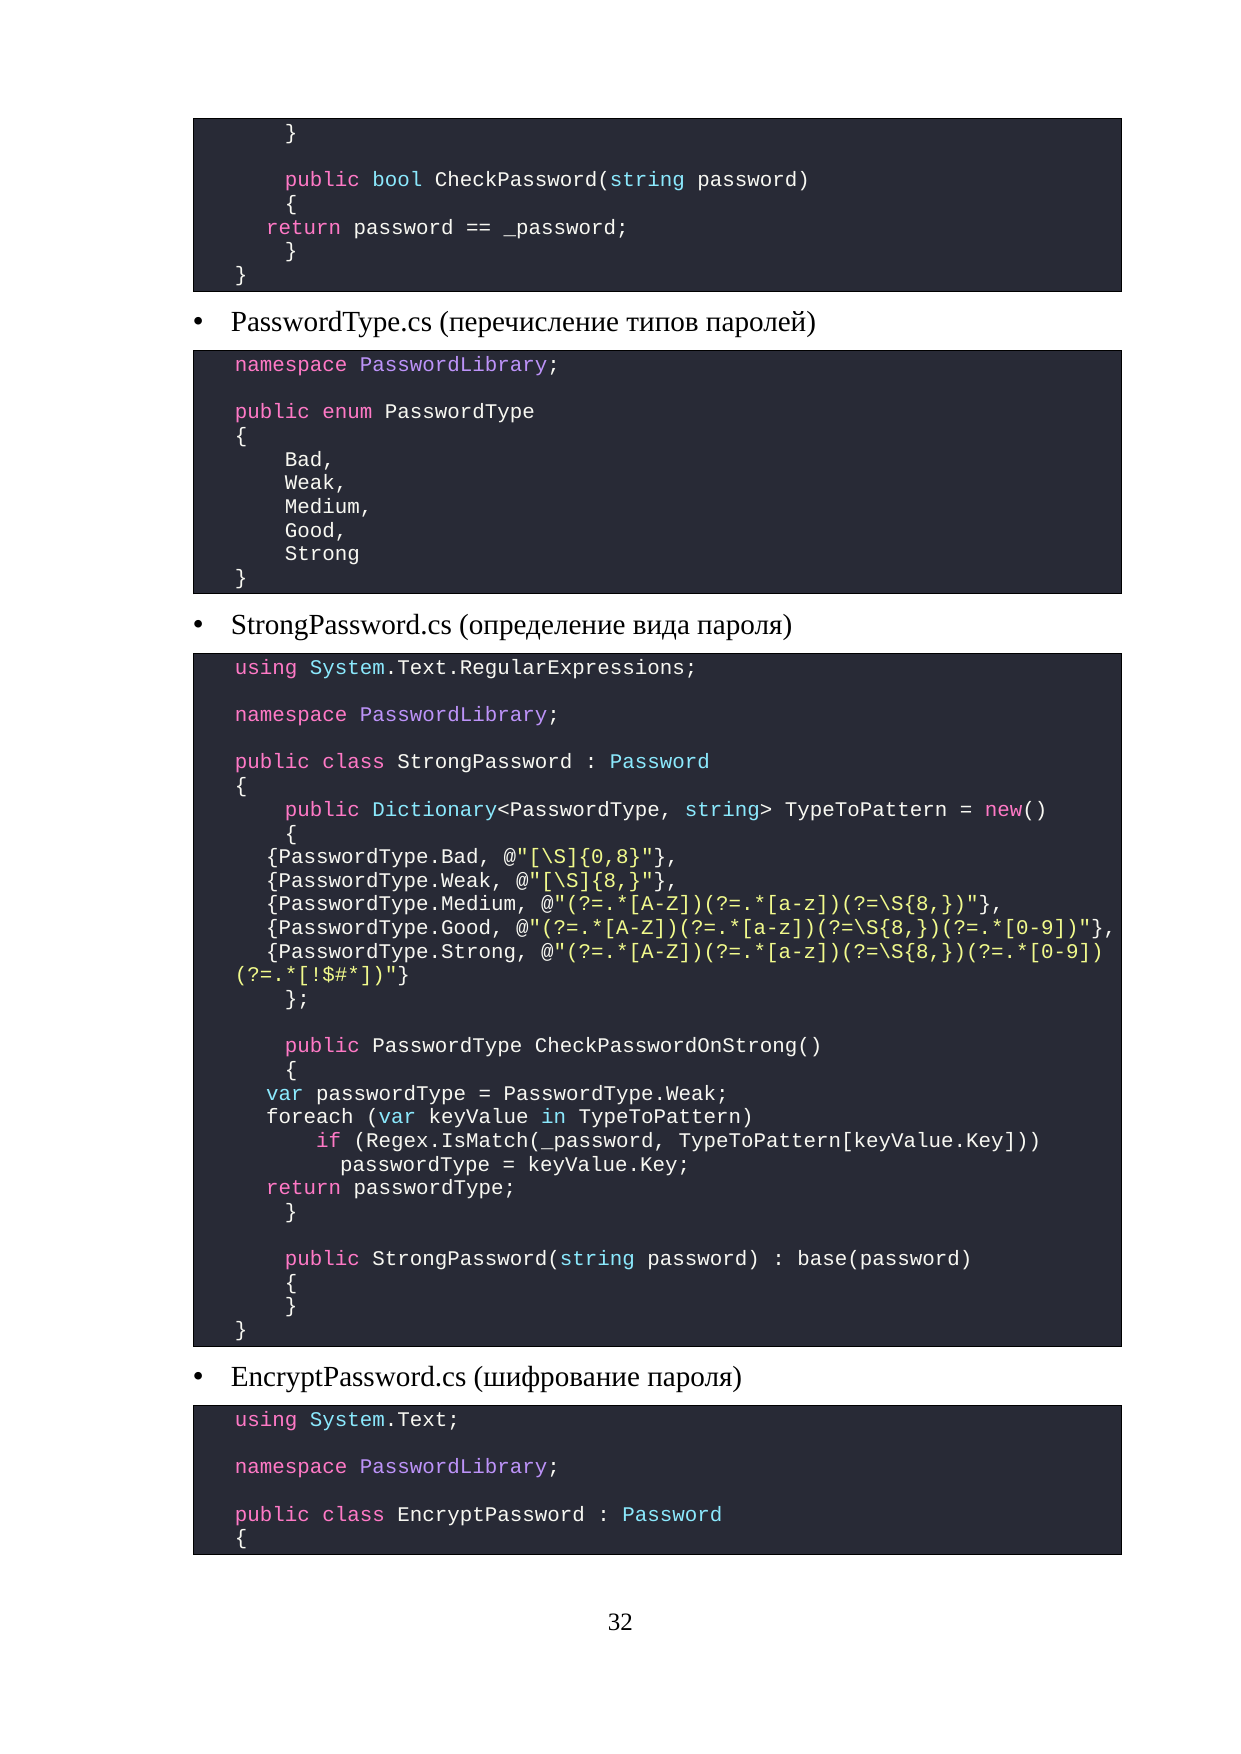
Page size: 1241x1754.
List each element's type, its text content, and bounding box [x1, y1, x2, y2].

list } [194, 1315, 1121, 1346]
list namespace PasswordLibrary; [194, 351, 1121, 374]
list } [194, 1197, 1121, 1221]
list }; [194, 984, 1121, 1008]
list Bad, [194, 445, 1121, 468]
list public class StrongPassword : Password [194, 748, 1121, 771]
list {PasswordType.Strong, @"(?=.*[A-Z])(?=.*[a-z])(?=\S{8,})(?=.*[0-9])(?=.*[!$#*])"} [194, 937, 1121, 984]
list { [194, 1523, 1121, 1554]
list foreach (var keyValue in TypeToPattern) [194, 1102, 1121, 1126]
list EncryptPassword.cs (шифрование пароля) [193, 1359, 1122, 1393]
list public Dictionary<PasswordType, string> TypeToPattern = new() [194, 795, 1121, 818]
list {PasswordType.Weak, @"[\S]{8,}"}, [194, 866, 1121, 889]
list return passwordType; [194, 1173, 1121, 1197]
list namespace PasswordLibrary; [194, 1452, 1121, 1476]
list PasswordType.cs (перечисление типов паролей) [193, 304, 1122, 338]
list public StrongPassword(string password) : base(password) [194, 1244, 1121, 1268]
list { [194, 1055, 1121, 1079]
list var passwordType = PasswordType.Weak; [194, 1079, 1121, 1102]
list Weak, [194, 468, 1121, 492]
list { [194, 1268, 1121, 1291]
list } [194, 119, 1121, 142]
list { [194, 421, 1121, 445]
list { [194, 771, 1121, 795]
list using System.Text.RegularExpressions; [194, 654, 1121, 677]
list Medium, [194, 492, 1121, 516]
list } [194, 236, 1121, 260]
list } [194, 563, 1121, 593]
list using System.Text; [194, 1406, 1121, 1429]
list Good, [194, 516, 1121, 539]
list public bool CheckPassword(string password) [194, 165, 1121, 189]
list public PasswordType CheckPasswordOnStrong() [194, 1031, 1121, 1055]
list StrongPassword.cs (определение вида пароля) [193, 607, 1122, 641]
list public enum PasswordType [194, 397, 1121, 421]
list { [194, 818, 1121, 842]
list Strong [194, 539, 1121, 563]
list {PasswordType.Good, @"(?=.*[A-Z])(?=.*[a-z])(?=\S{8,})(?=.*[0-9])"}, [194, 913, 1121, 937]
list namespace PasswordLibrary; [194, 700, 1121, 724]
list return password == _password; [194, 213, 1121, 236]
list } [194, 260, 1121, 291]
list { [194, 189, 1121, 213]
list public class EncryptPassword : Password [194, 1500, 1121, 1523]
list {PasswordType.Medium, @"(?=.*[A-Z])(?=.*[a-z])(?=\S{8,})"}, [194, 889, 1121, 913]
list } [194, 1291, 1121, 1315]
list if (Regex.IsMatch(_password, TypeToPattern[keyValue.Key])) [194, 1126, 1121, 1149]
list passwordType = keyValue.Key; [194, 1149, 1121, 1173]
list {PasswordType.Bad, @"[\S]{0,8}"}, [194, 842, 1121, 866]
